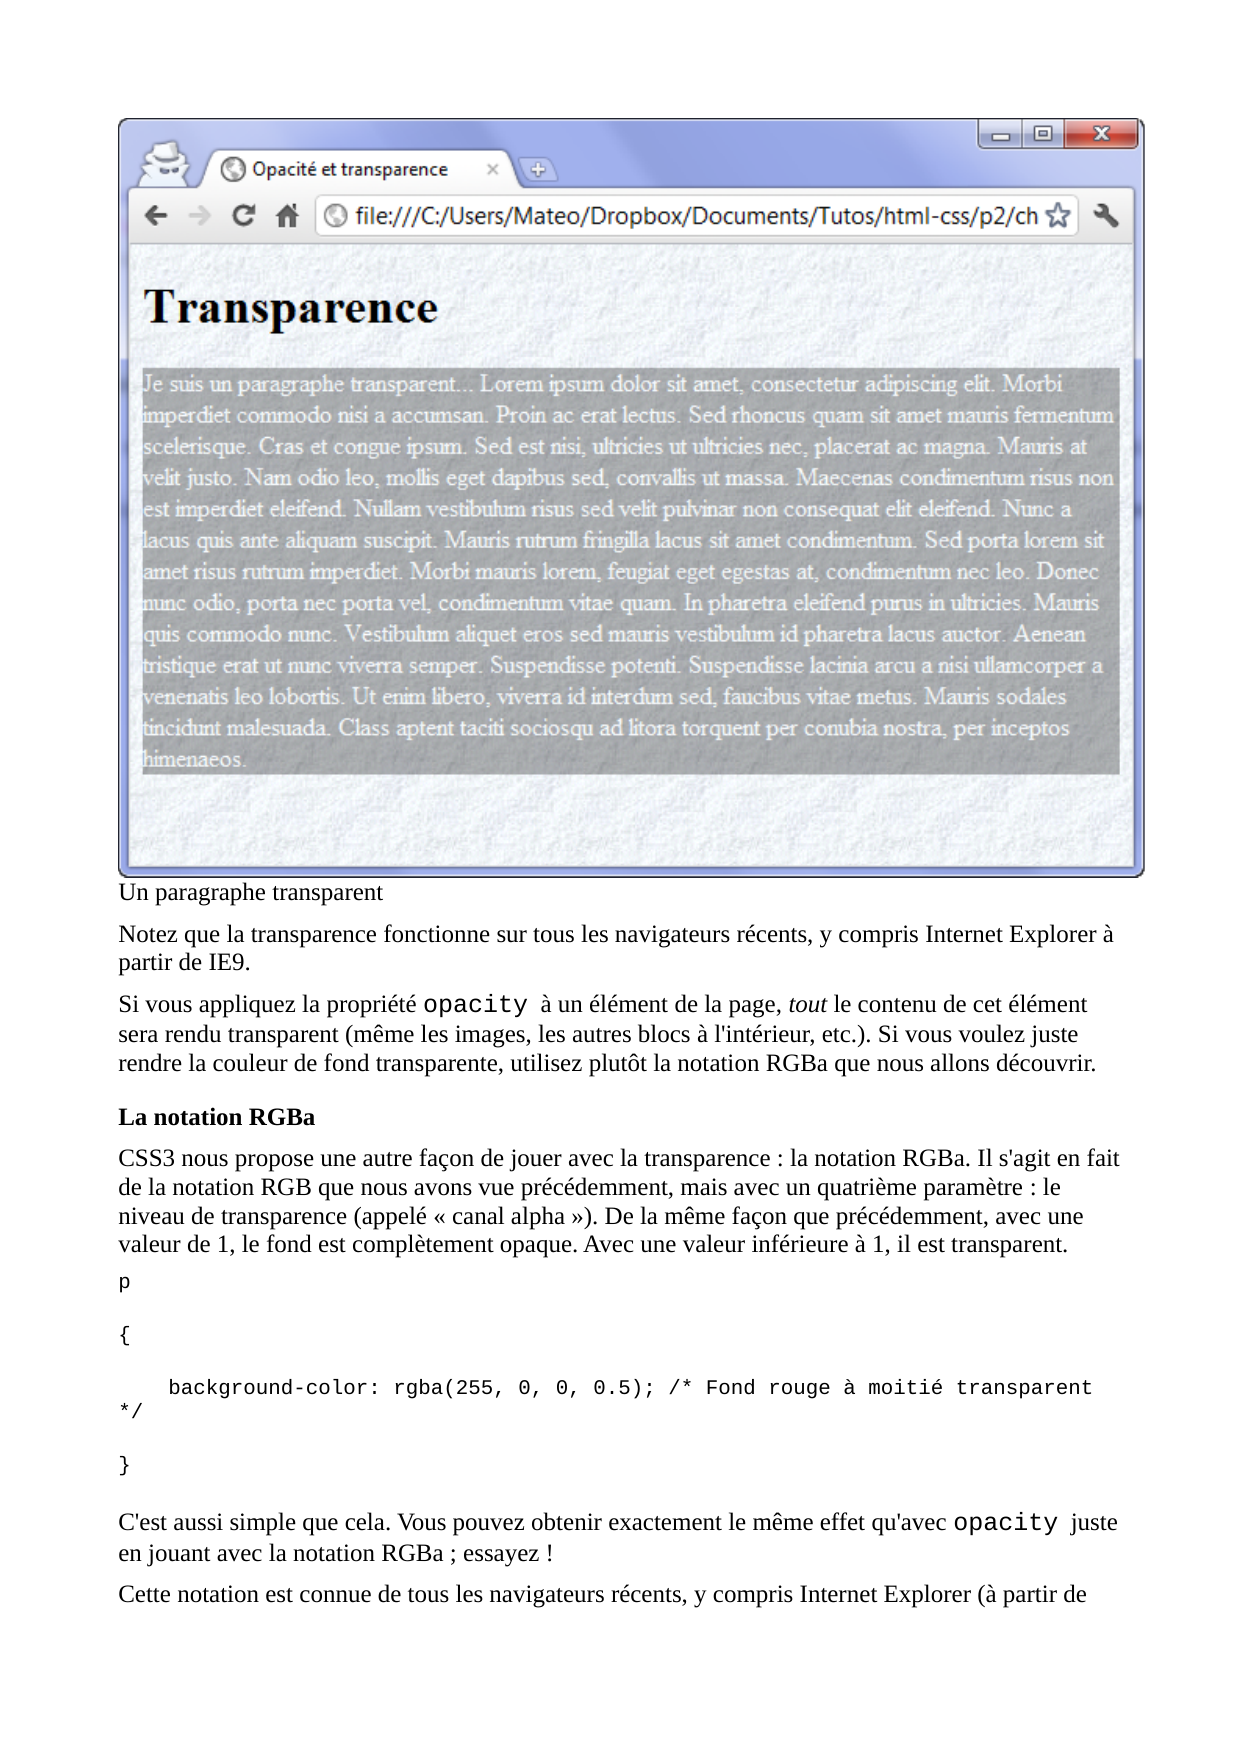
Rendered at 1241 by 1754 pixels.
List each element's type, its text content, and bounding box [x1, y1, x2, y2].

text Cette notation est connue de tous les navigateurs récents, y compris Internet Explorer (à partir de [118, 1579, 1122, 1608]
text Un paragraphe transparent [118, 878, 1122, 906]
text p [118, 1271, 1122, 1294]
text CSS3 nous propose une autre façon de jouer avec la transparence : la notation RGBa. Il s'agit en fait de la notation RGB que nous avons vue précédemment, mais avec un quatrième paramètre : le niveau de transparence (appelé « canal alpha »). De la même façon que précédemment, avec une valeur de 1, le fond est complètement opaque. Avec une valeur inférieure à 1, il est transparent. [118, 1143, 1122, 1258]
text Notez que la transparence fonctionne sur tous les navigateurs récents, y compris Internet Explorer à partir de IE9. [118, 919, 1122, 976]
subtitle La notation RGBa [118, 1102, 1122, 1131]
text C'est aussi simple que cela. Vous pouvez obtenir exactement le même effet qu'avec opacity juste en jouant avec la notation RGBa ; essayez ! [118, 1507, 1122, 1567]
text } [118, 1454, 1122, 1477]
text background-color: rgba(255, 0, 0, 0.5); /* Fond rouge à moitié transparent */ [118, 1377, 1122, 1424]
text Si vous appliquez la propriété opacity à un élément de la page, tout le contenu de cet élément sera rendu transparent (même les images, les autres blocs à l'intérieur, etc.). Si vous voulez juste rendre la couleur de fond transparente, utilisez plutôt la notation RGBa que nous allons découvrir. [118, 989, 1122, 1077]
picture [118, 118, 1145, 878]
text { [118, 1324, 1122, 1348]
